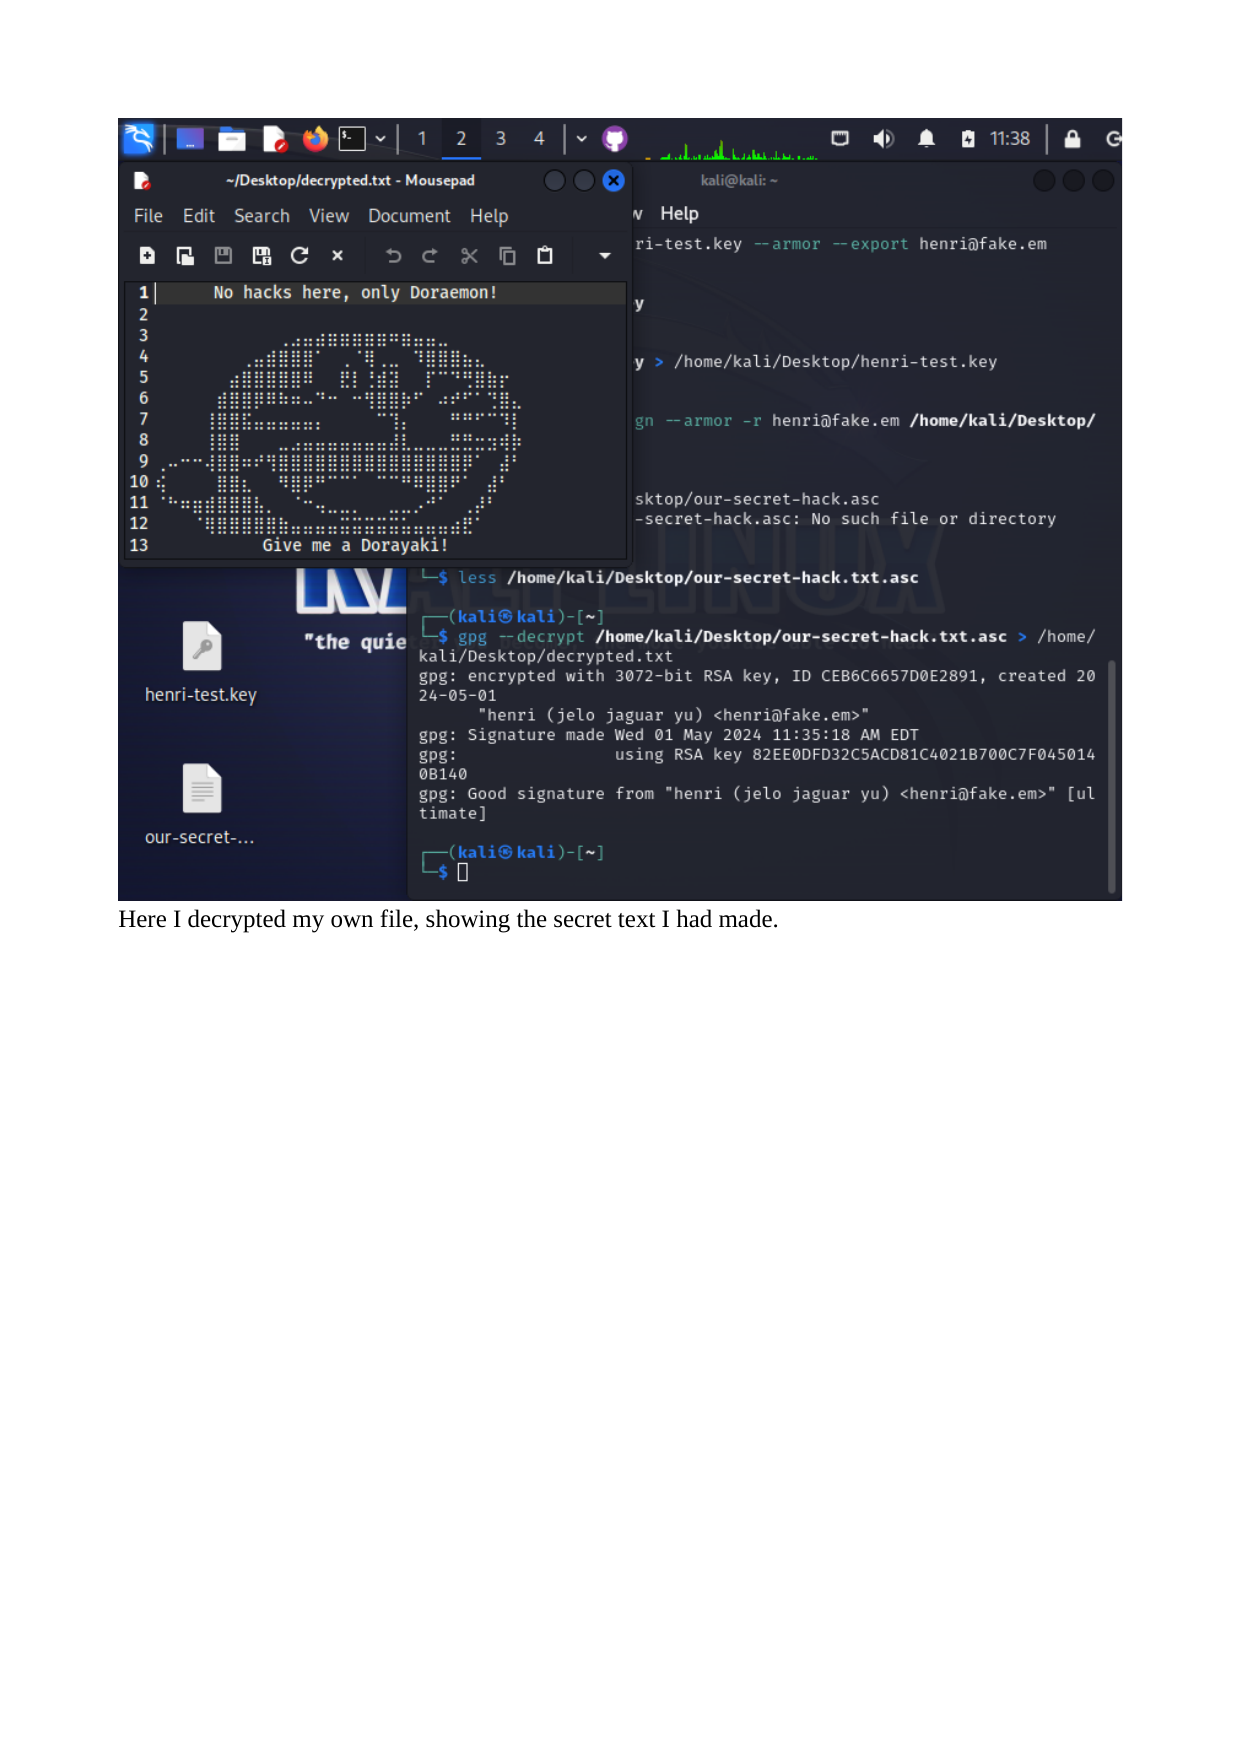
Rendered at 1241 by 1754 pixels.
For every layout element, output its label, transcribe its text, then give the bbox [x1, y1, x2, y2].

picture [118, 118, 1123, 901]
text Here I decrypted my own file, showing the secret text I had made. [118, 901, 1122, 933]
